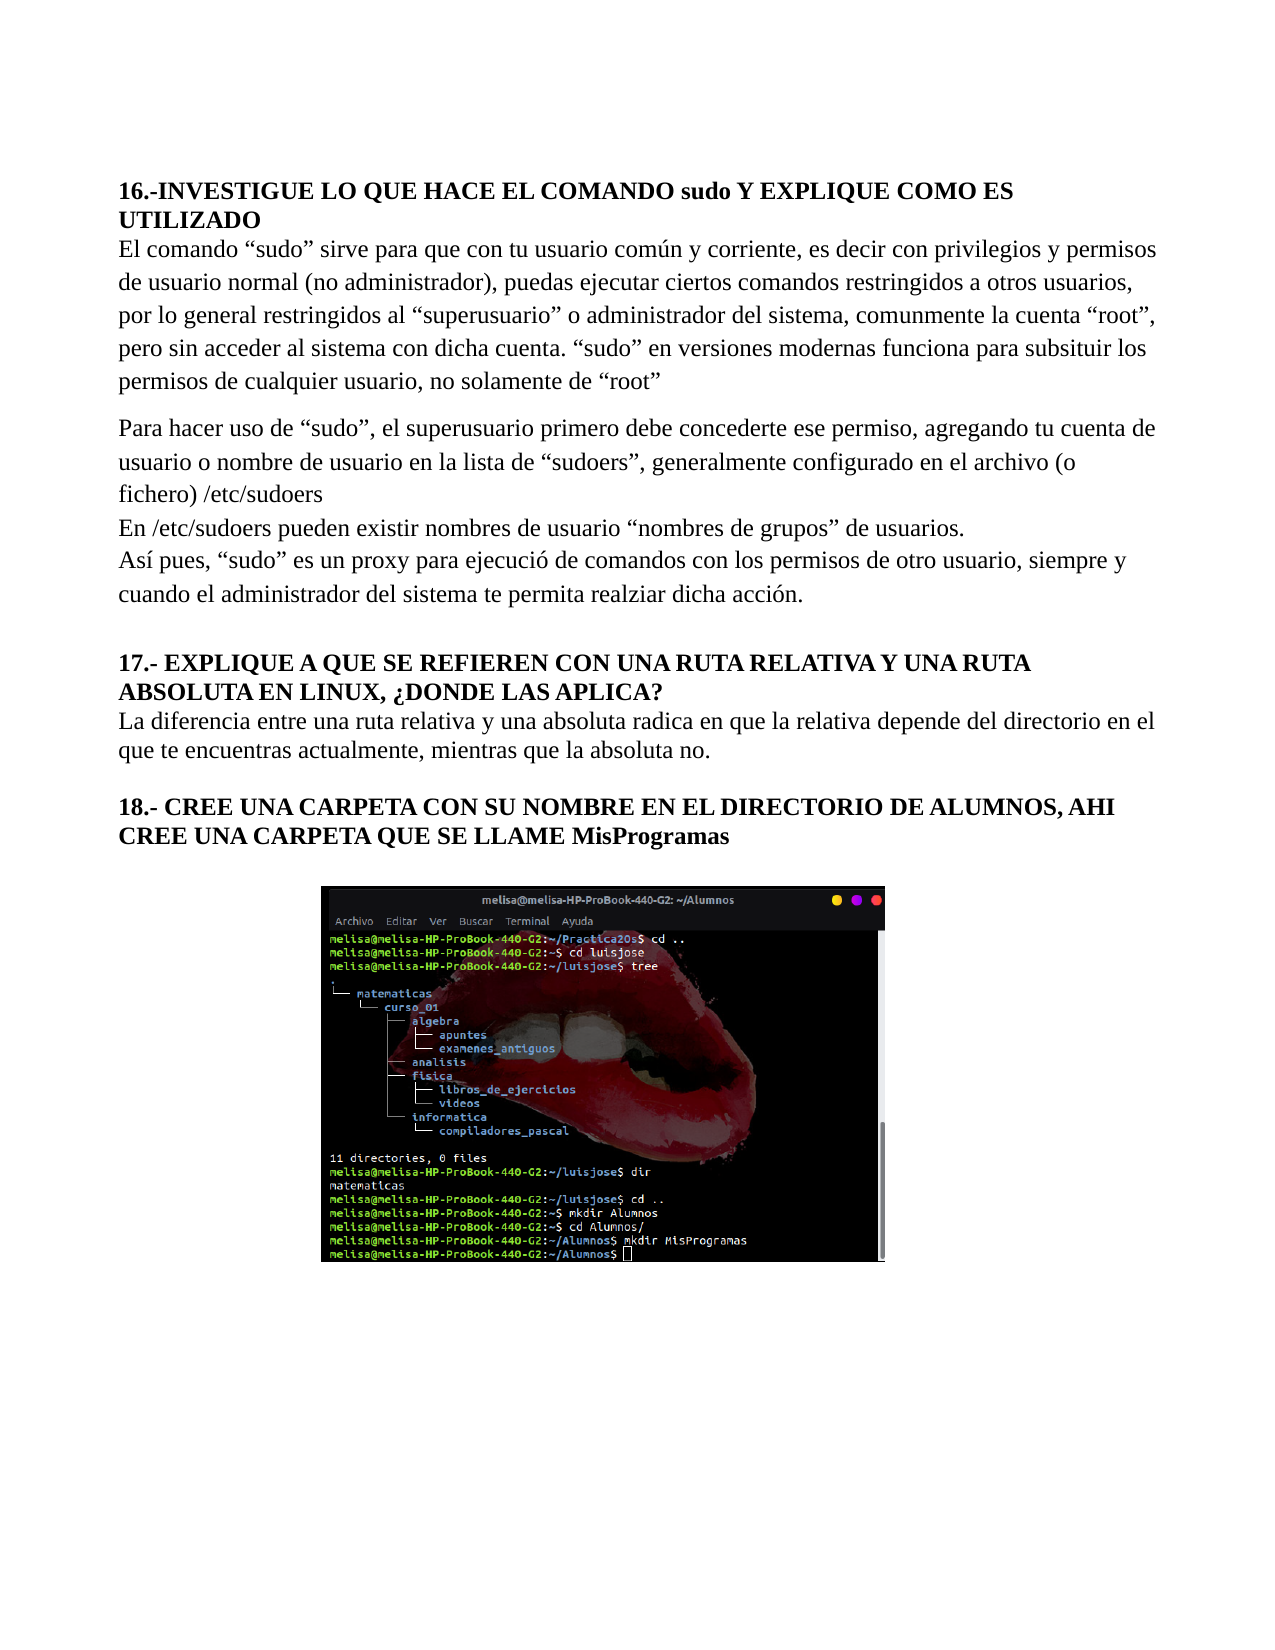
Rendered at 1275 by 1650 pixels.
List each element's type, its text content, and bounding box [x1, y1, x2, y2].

text El comando “sudo” sirve para que con tu usuario común y corriente, es decir con privilegios y permisos de usuario normal (no administrador), puedas ejecutar ciertos comandos restringidos a otros usuarios, por lo general restringidos al “superusuario” o administrador del sistema, comunmente la cuenta “root”, pero sin acceder al sistema con dicha cuenta. “sudo” en versiones modernas funciona para subsituir los permisos de cualquier usuario, no solamente de “root” [118, 234, 1157, 395]
text La diferencia entre una ruta relativa y una absoluta radica en que la relativa depende del directorio en el que te encuentras actualmente, mientras que la absoluta no. [118, 706, 1157, 763]
text Así pues, “sudo” es un proxy para ejecució de comandos con los permisos de otro usuario, siempre y cuando el administrador del sistema te permita realziar dicha acción. [118, 546, 1157, 607]
text 16.-INVESTIGUE LO QUE HACE EL COMANDO sudo Y EXPLIQUE COMO ES UTILIZADO [118, 176, 1157, 234]
text En /etc/sudoers pueden existir nombres de usuario “nombres de grupos” de usuarios. [118, 513, 1157, 541]
text 18.- CREE UNA CARPETA CON SU NOMBRE EN EL DIRECTORIO DE ALUMNOS, AHI CREE UNA CARPETA QUE SE LLAME MisProgramas [118, 792, 1157, 850]
picture [321, 886, 885, 1262]
text 17.- EXPLIQUE A QUE SE REFIEREN CON UNA RUTA RELATIVA Y UNA RUTA ABSOLUTA EN LINUX, ¿DONDE LAS APLICA? [118, 648, 1157, 706]
text Para hacer uso de “sudo”, el superusuario primero debe concederte ese permiso, agregando tu cuenta de usuario o nombre de usuario en la lista de “sudoers”, generalmente configurado en el archivo (o fichero) /etc/sudoers [118, 413, 1157, 508]
